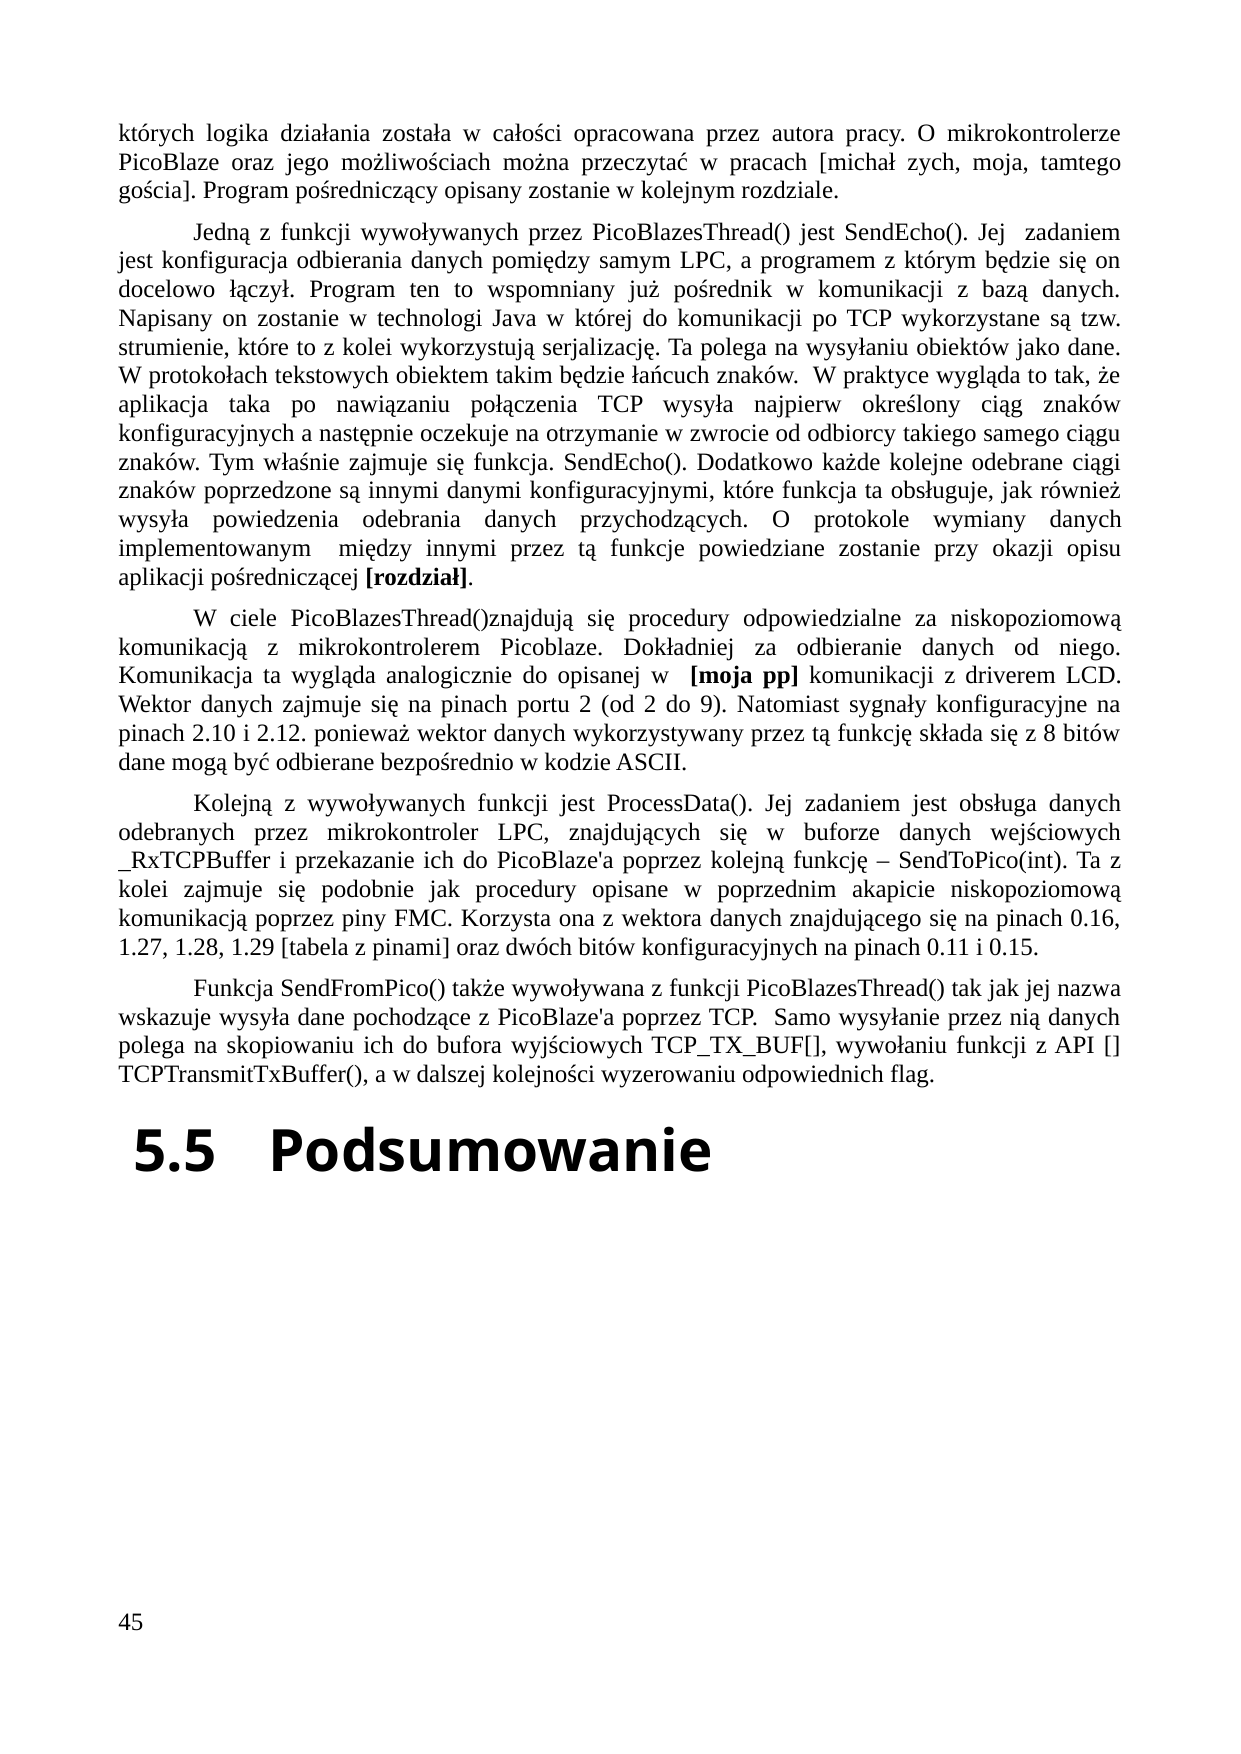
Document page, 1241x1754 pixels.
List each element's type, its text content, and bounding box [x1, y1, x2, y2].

text Funkcja SendFromPico() także wywoływana z funkcji PicoBlazesThread() tak jak jej nazwa wskazuje wysyła dane pochodzące z PicoBlaze'a poprzez TCP. Samo wysyłanie przez nią danych polega na skopiowaniu ich do bufora wyjściowych TCP_TX_BUF[], wywołaniu funkcji z API [] TCPTransmitTxBuffer(), a w dalszej kolejności wyzerowaniu odpowiednich flag. [118, 973, 1122, 1088]
text Jedną z funkcji wywoływanych przez PicoBlazesThread() jest SendEcho(). Jej zadaniem jest konfiguracja odbierania danych pomiędzy samym LPC, a programem z którym będzie się on docelowo łączył. Program ten to wspomniany już pośrednik w komunikacji z bazą danych. Napisany on zostanie w technologi Java w której do komunikacji po TCP wykorzystane są tzw. strumienie, które to z kolei wykorzystują serjalizację. Ta polega na wysyłaniu obiektów jako dane. W protokołach tekstowych obiektem takim będzie łańcuch znaków. W praktyce wygląda to tak, że aplikacja taka po nawiązaniu połączenia TCP wysyła najpierw określony ciąg znaków konfiguracyjnych a następnie oczekuje na otrzymanie w zwrocie od odbiorcy takiego samego ciągu znaków. Tym właśnie zajmuje się funkcja. SendEcho(). Dodatkowo każde kolejne odebrane ciągi znaków poprzedzone są innymi danymi konfiguracyjnymi, które funkcja ta obsługuje, jak również wysyła powiedzenia odebrania danych przychodzących. O protokole wymiany danych implementowanym między innymi przez tą funkcje powiedziane zostanie przy okazji opisu aplikacji pośredniczącej [rozdział]. [118, 217, 1122, 591]
text W ciele PicoBlazesThread()znajdują się procedury odpowiedzialne za niskopoziomową komunikacją z mikrokontrolerem Picoblaze. Dokładniej za odbieranie danych od niego. Komunikacja ta wygląda analogicznie do opisanej w [moja pp] komunikacji z driverem LCD. Wektor danych zajmuje się na pinach portu 2 (od 2 do 9). Natomiast sygnały konfiguracyjne na pinach 2.10 i 2.12. ponieważ wektor danych wykorzystywany przez tą funkcję składa się z 8 bitów dane mogą być odbierane bezpośrednio w kodzie ASCII. [118, 603, 1122, 776]
text Kolejną z wywoływanych funkcji jest ProcessData(). Jej zadaniem jest obsługa danych odebranych przez mikrokontroler LPC, znajdujących się w buforze danych wejściowych _RxTCPBuffer i przekazanie ich do PicoBlaze'a poprzez kolejną funkcję – SendToPico(int). Ta z kolei zajmuje się podobnie jak procedury opisane w poprzednim akapicie niskopoziomową komunikacją poprzez piny FMC. Korzysta ona z wektora danych znajdującego się na pinach 0.16, 1.27, 1.28, 1.29 [tabela z pinami] oraz dwóch bitów konfiguracyjnych na pinach 0.11 i 0.15. [118, 788, 1122, 961]
subtitle Podsumowanie [118, 1109, 1122, 1188]
text których logika działania została w całości opracowana przez autora pracy. O mikrokontrolerze PicoBlaze oraz jego możliwościach można przeczytać w pracach [michał zych, moja, tamtego gościa]. Program pośredniczący opisany zostanie w kolejnym rozdziale. [118, 118, 1122, 204]
